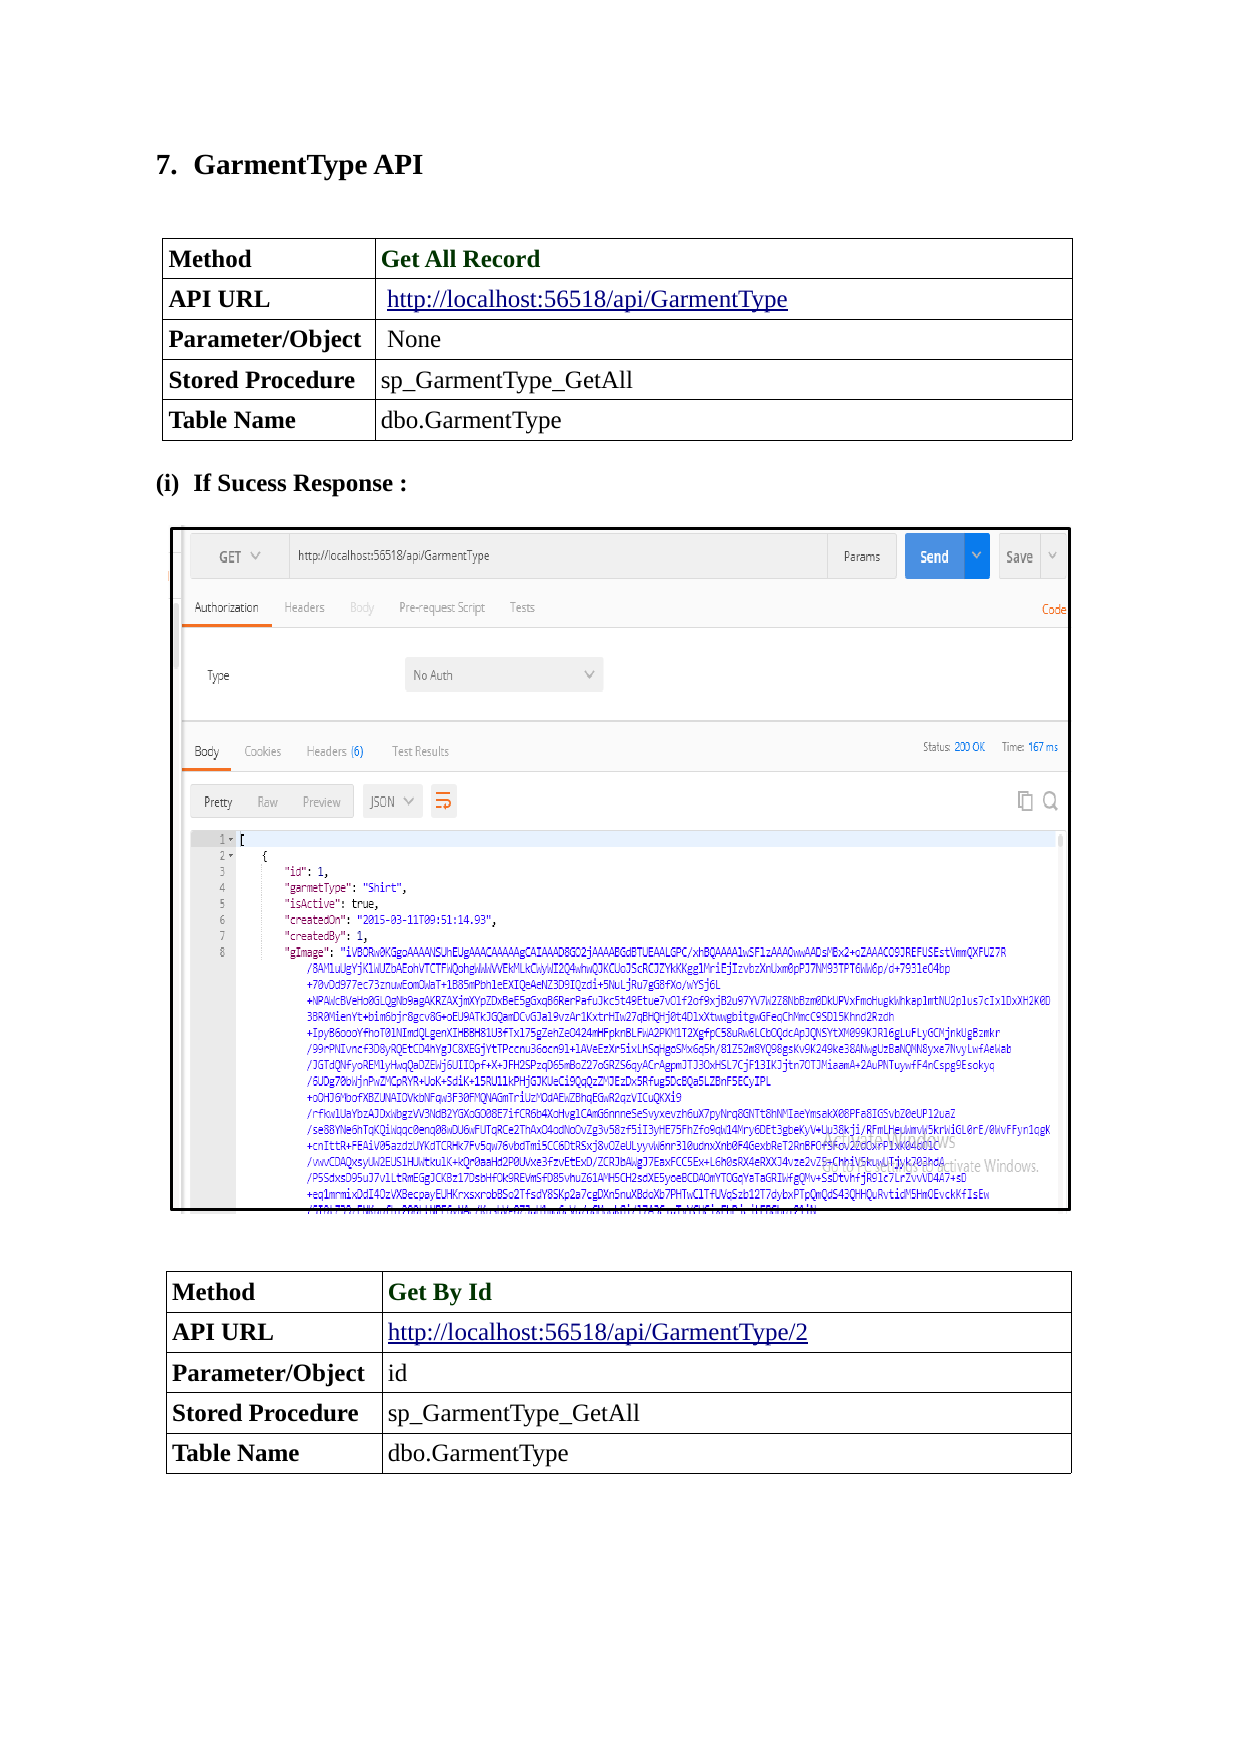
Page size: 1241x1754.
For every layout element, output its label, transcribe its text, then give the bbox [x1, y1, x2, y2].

table_cell http://localhost:56518/api/GarmentType [376, 279, 1072, 318]
table_cell sp_GarmentType_GetAll [376, 360, 1072, 399]
table_cell http://localhost:56518/api/GarmentType/2 [383, 1313, 1071, 1352]
table_cell id [383, 1353, 1071, 1392]
table_cell API URL [167, 1313, 382, 1352]
table_header Method [167, 1272, 382, 1312]
table_cell Stored Procedure [163, 360, 375, 399]
table_cell dbo.GarmentType [383, 1434, 1071, 1473]
picture [168, 525, 1072, 1214]
table_cell Parameter/Object [167, 1353, 382, 1392]
table_cell Parameter/Object [163, 320, 375, 359]
list GarmentType API [156, 147, 1122, 180]
table_cell sp_GarmentType_GetAll [383, 1393, 1071, 1432]
table_header Get By Id [383, 1272, 1071, 1312]
table_cell API URL [163, 279, 375, 318]
table_cell None [376, 320, 1072, 359]
table_cell Table Name [163, 400, 375, 439]
table_header Method [163, 239, 375, 278]
table_cell Table Name [167, 1434, 382, 1473]
table_cell dbo.GarmentType [376, 400, 1072, 439]
list If Sucess Response : [156, 468, 1122, 497]
table_cell Stored Procedure [167, 1393, 382, 1432]
table_header Get All Record [376, 239, 1072, 278]
